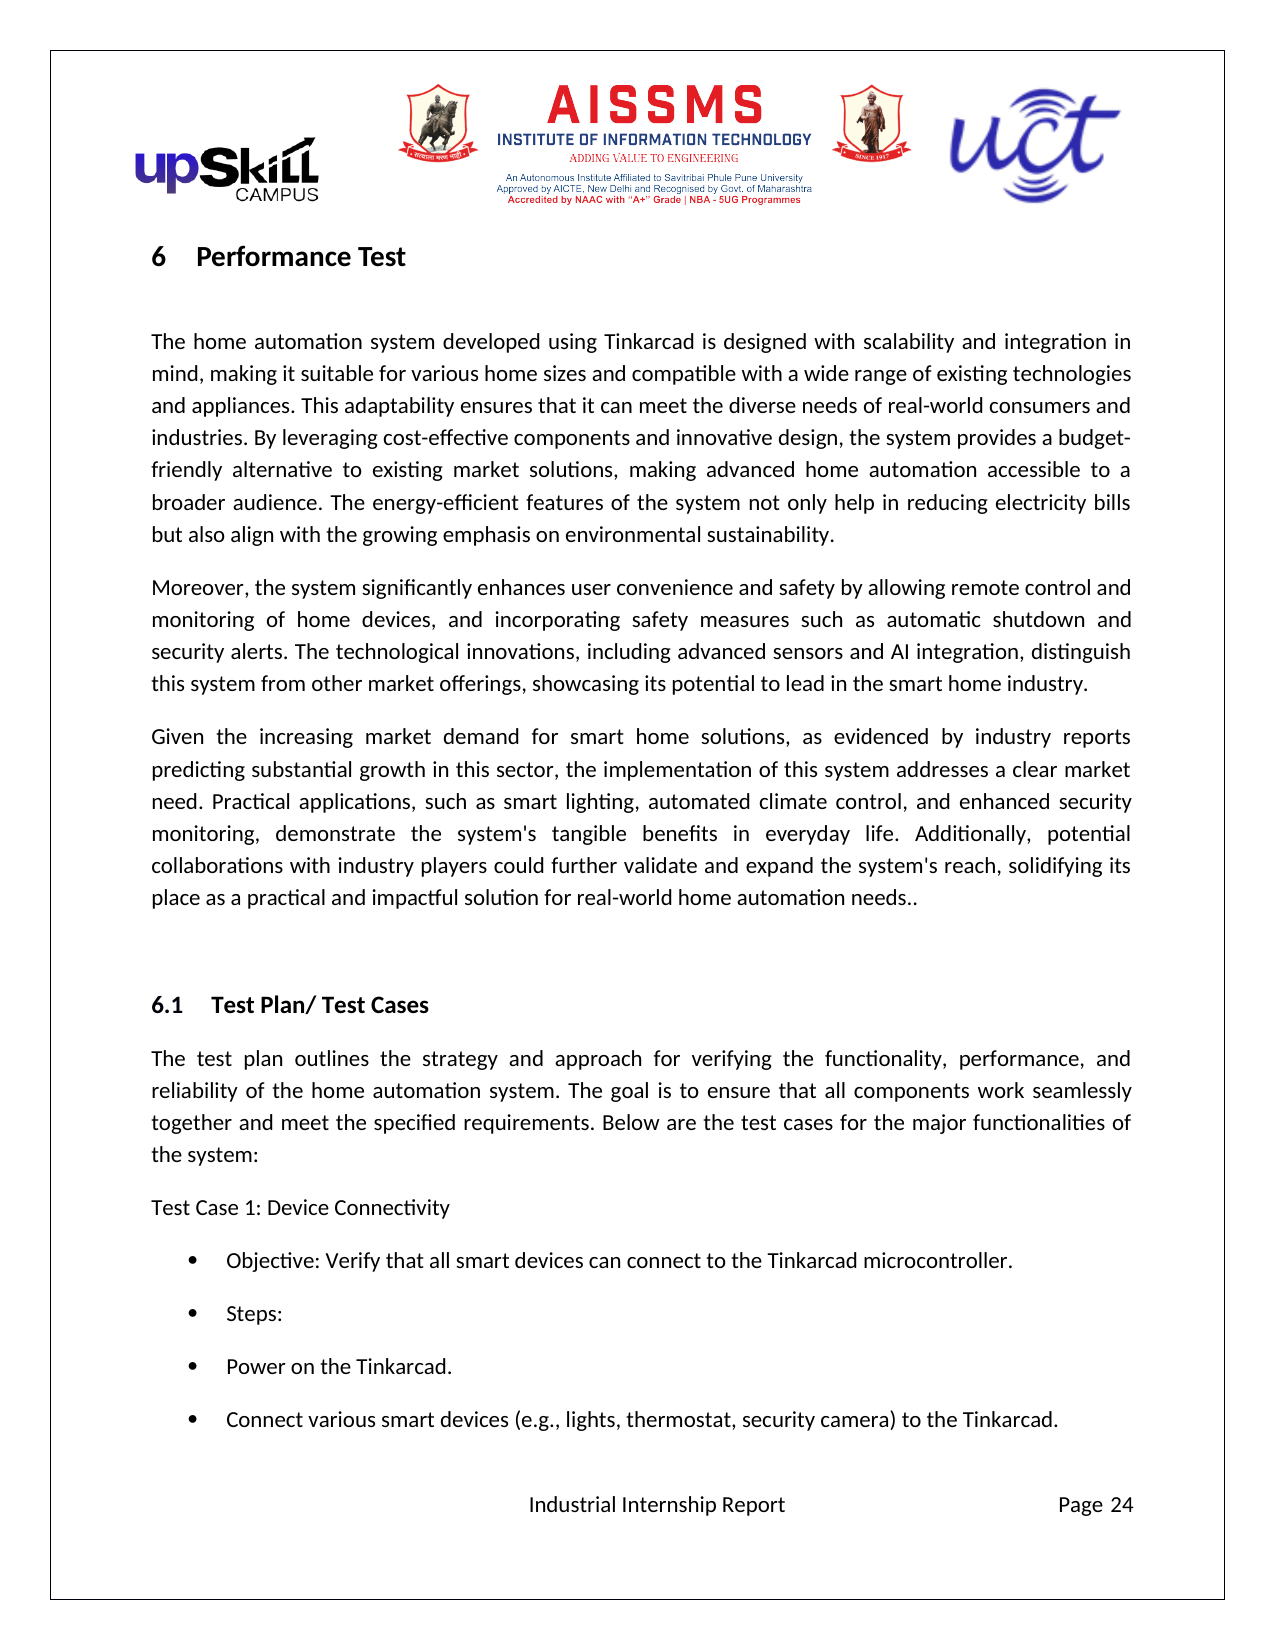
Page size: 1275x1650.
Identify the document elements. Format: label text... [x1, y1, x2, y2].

list Power on the Tinkarcad. [188, 1352, 1133, 1380]
list Connect various smart devices (e.g., lights, thermostat, security camera) to the Tinkarcad. [188, 1405, 1133, 1433]
picture [104, 124, 350, 205]
picture [947, 79, 1127, 205]
text The test plan outlines the strategy and approach for verifying the functionality, performance, and reliability of the home automation system. The goal is to ensure that all components work seamlessly together and meet the specified requirements. Below are the test cases for the major functionalities of the system: [151, 1044, 1133, 1168]
text The home automation system developed using Tinkarcad is designed with scalability and integration in mind, making it suitable for various home sizes and compatible with a wide range of existing technologies and appliances. This adaptability ensures that it can meet the diverse needs of real-world consumers and industries. By leveraging cost-effective components and innovative design, the system provides a budget-friendly alternative to existing market solutions, making advanced home automation accessible to a broader audience. The energy-efficient features of the system not only help in reducing electricity bills but also align with the growing emphasis on environmental sustainability. [151, 327, 1133, 548]
list Objective: Verify that all smart devices can connect to the Tinkarcad microcontroller. [188, 1246, 1133, 1274]
list Steps: [188, 1299, 1133, 1327]
text Moreover, the system significantly enhances user convenience and safety by allowing remote control and monitoring of home devices, and incorporating safety measures such as automatic shutdown and security alerts. The technological innovations, including advanced sensors and AI integration, distinguish this system from other market offerings, showcasing its potential to lead in the smart home industry. [151, 573, 1133, 697]
subtitle Test Plan/ Test Cases [151, 994, 1133, 1019]
text Given the increasing market demand for smart home solutions, as evidenced by industry reports predicting substantial growth in this sector, the implementation of this system addresses a clear market need. Practical applications, such as smart lighting, automated climate control, and enhanced security monitoring, demonstrate the system's tangible benefits in everyday life. Additionally, potential collaborations with industry players could further validate and expand the system's reach, solidifying its place as a practical and impactful solution for real-world home automation needs.. [151, 722, 1133, 911]
subtitle Performance Test [151, 238, 1133, 274]
picture [391, 79, 915, 205]
text Test Case 1: Device Connectivity [151, 1193, 1133, 1221]
